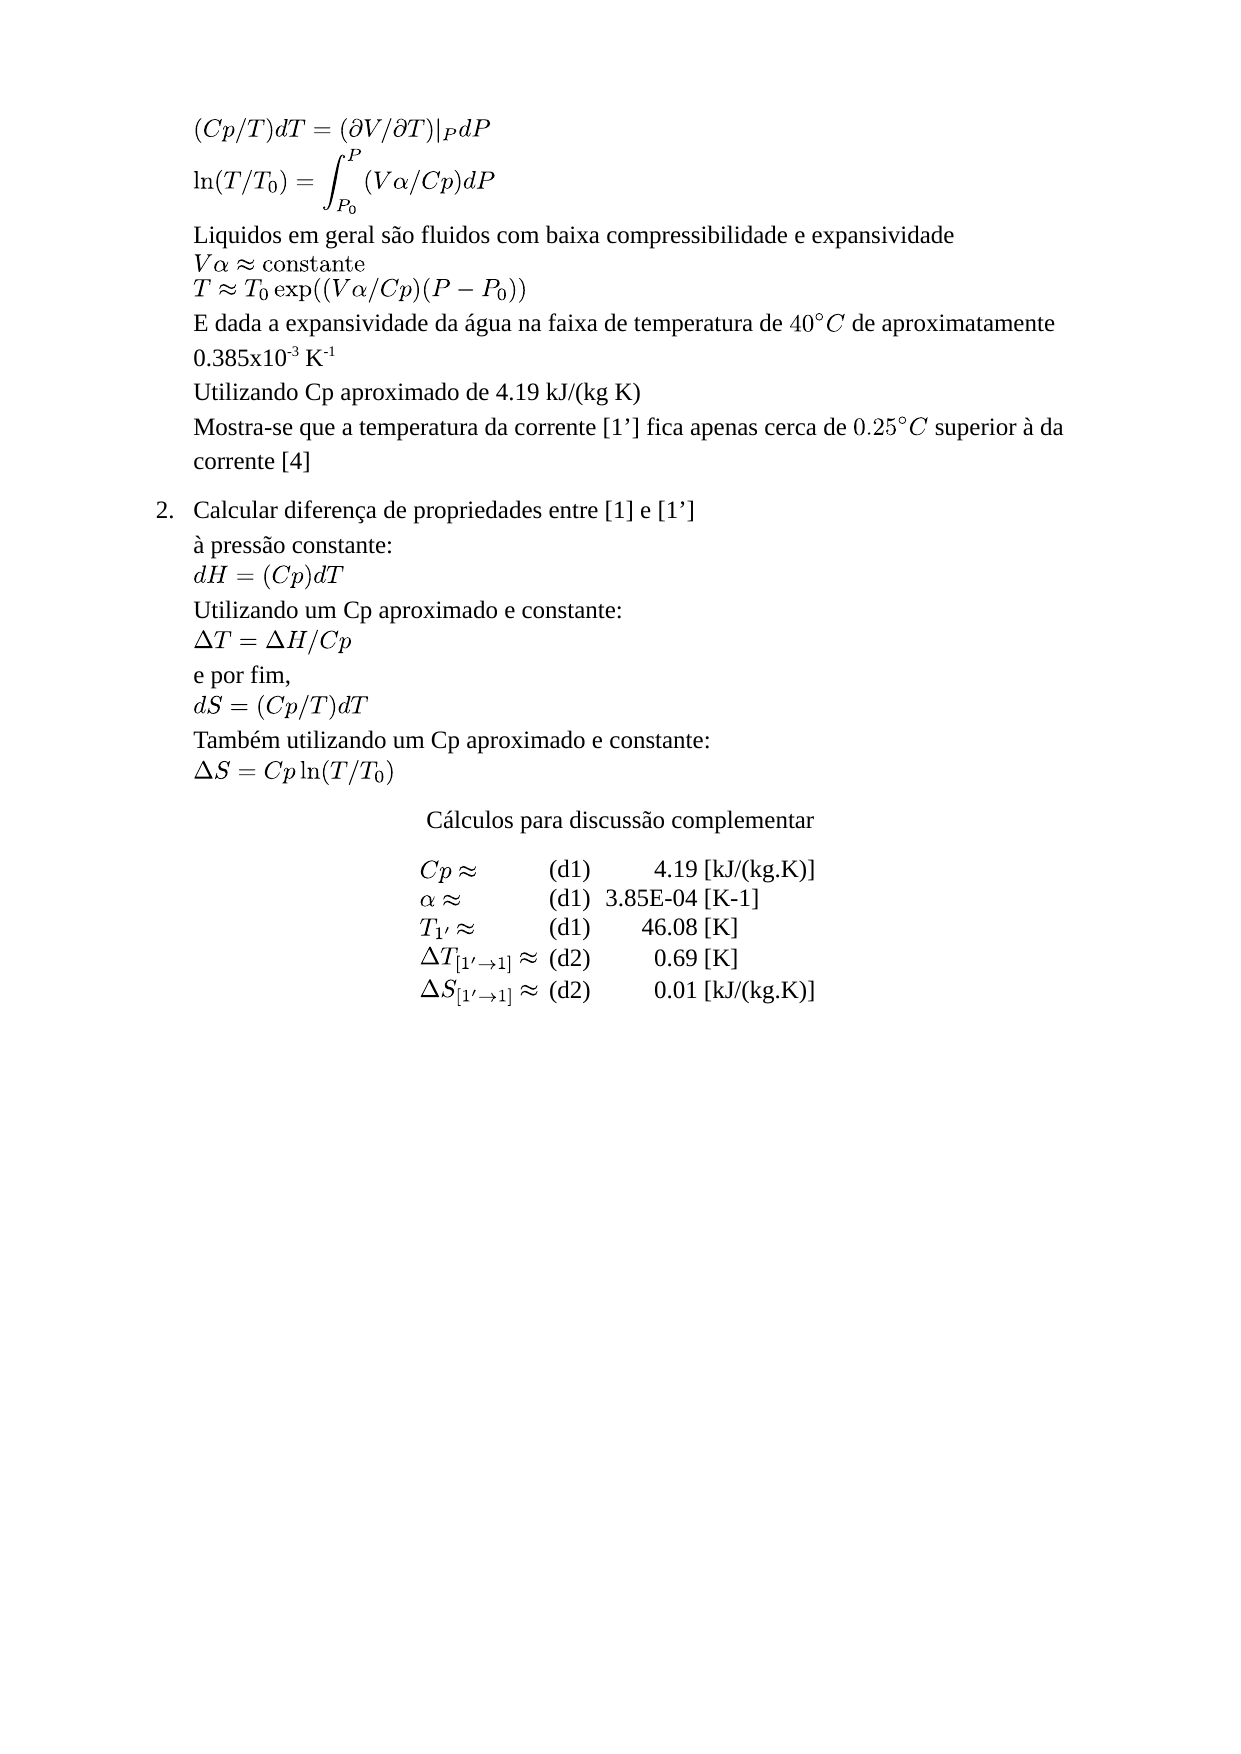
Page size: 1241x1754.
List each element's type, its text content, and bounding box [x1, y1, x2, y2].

table_cell [416, 941, 546, 973]
list Liquidos em geral são fluidos com baixa compressibilidade e expansividade E dada a expansividade da água na faixa de temperatura de de aproximatamente 0.385x10-3 K-1 Utilizando Cp aproximado de 4.19 kJ/(kg K) Mostra-se que a temperatura da corrente [1’] fica apenas cerca de superior à da corrente [4] [156, 118, 1122, 475]
table_cell [416, 912, 546, 941]
table_cell [K-1] [701, 883, 824, 912]
table_cell (d2) [546, 973, 596, 1006]
table_header [416, 855, 546, 883]
table_header [kJ/(kg.K)] [701, 855, 824, 883]
table_cell (d2) [546, 941, 596, 973]
table_cell 46.08 [596, 912, 701, 941]
table_header (d1) [546, 855, 596, 883]
list Calcular diferença de propriedades entre [1] e [1’] à pressão constante: Utilizando um Cp aproximado e constante: e por fim, Também utilizando um Cp aproximado e constante: [156, 496, 1122, 785]
table_cell 0.01 [596, 973, 701, 1006]
table_cell [kJ/(kg.K)] [701, 973, 824, 1006]
table_cell 0.69 [596, 941, 701, 973]
table_cell [K] [701, 941, 824, 973]
table_cell 3.85E-04 [596, 883, 701, 912]
table_cell [416, 883, 546, 912]
table_cell [K] [701, 912, 824, 941]
table_cell (d1) [546, 883, 596, 912]
table_header 4.19 [596, 855, 701, 883]
table_cell (d1) [546, 912, 596, 941]
text Cálculos para discussão complementar [118, 805, 1122, 834]
table_cell [416, 973, 546, 1006]
